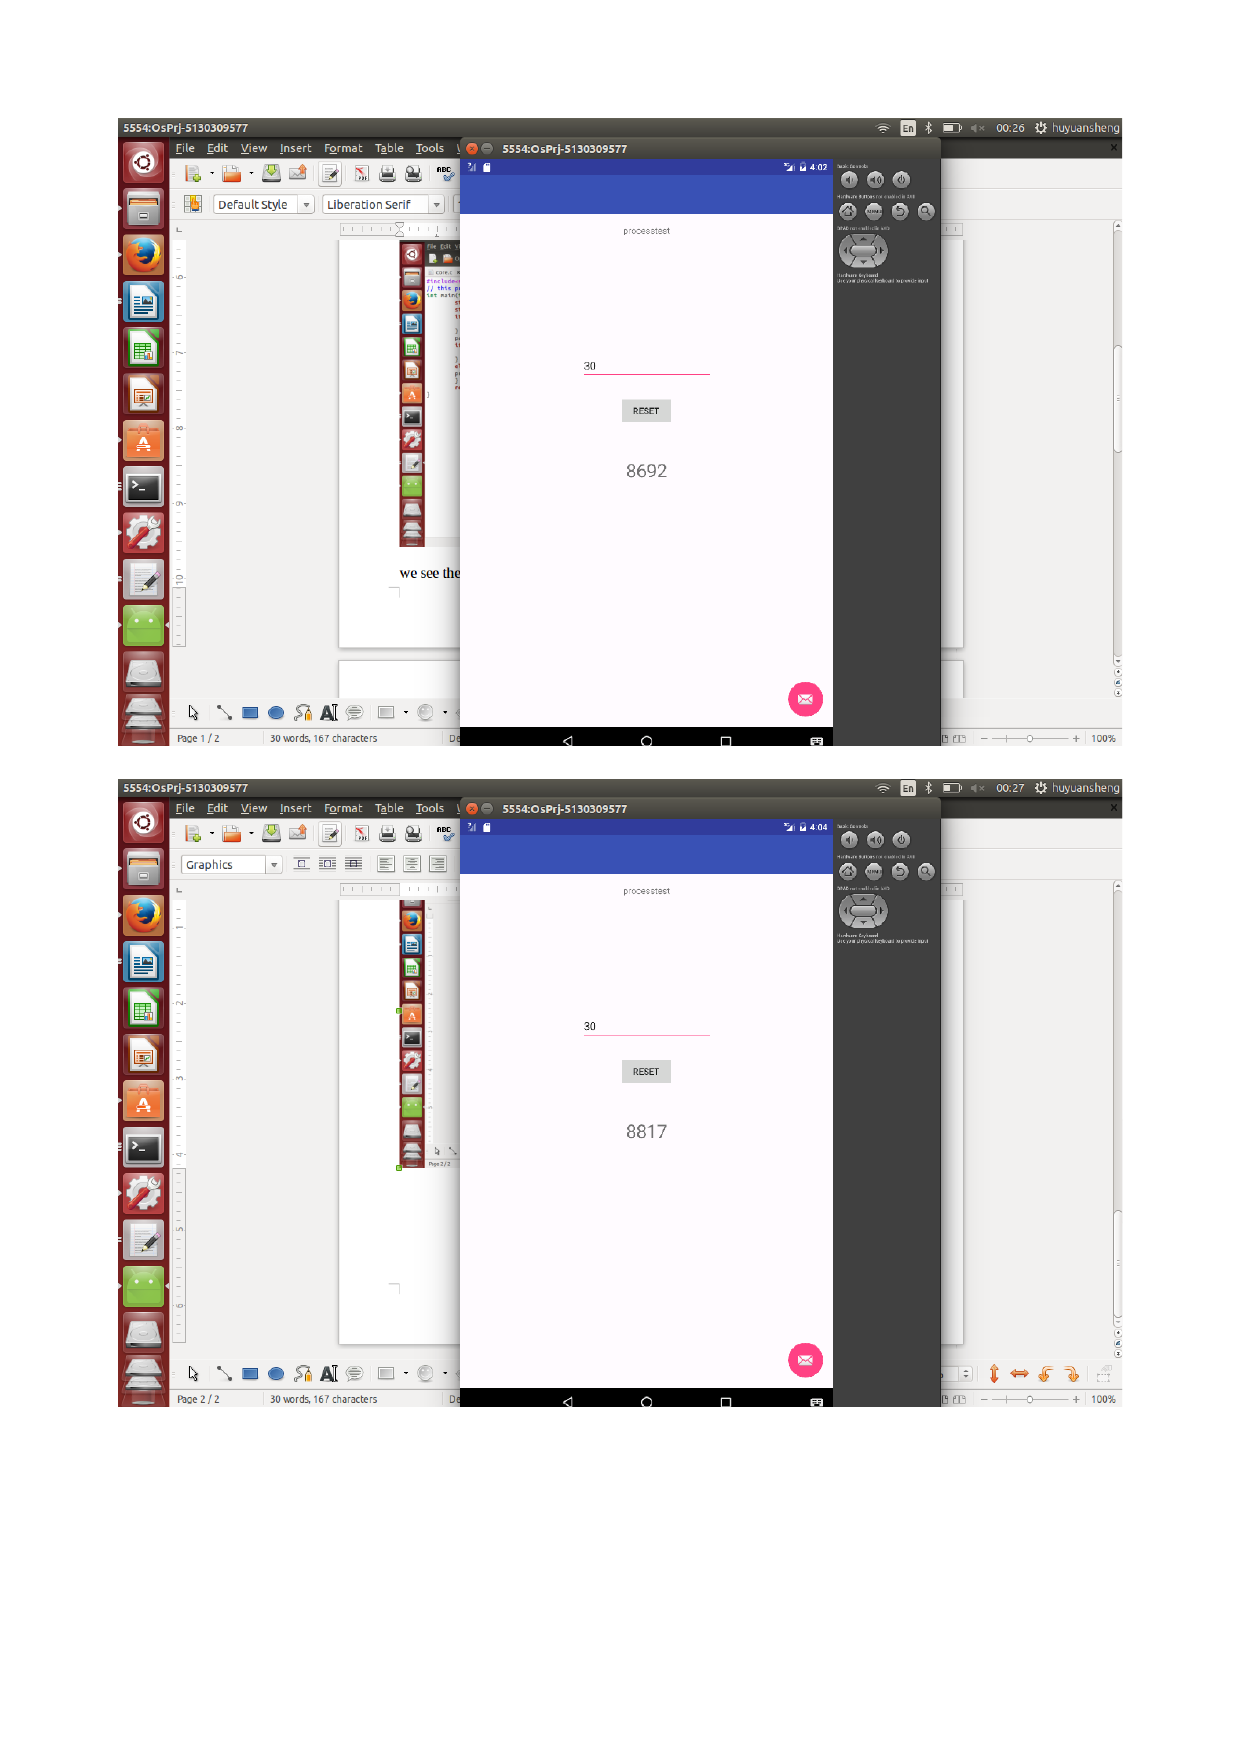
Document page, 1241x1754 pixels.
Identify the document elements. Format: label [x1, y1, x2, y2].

picture [118, 118, 1123, 746]
picture [118, 779, 1123, 1407]
